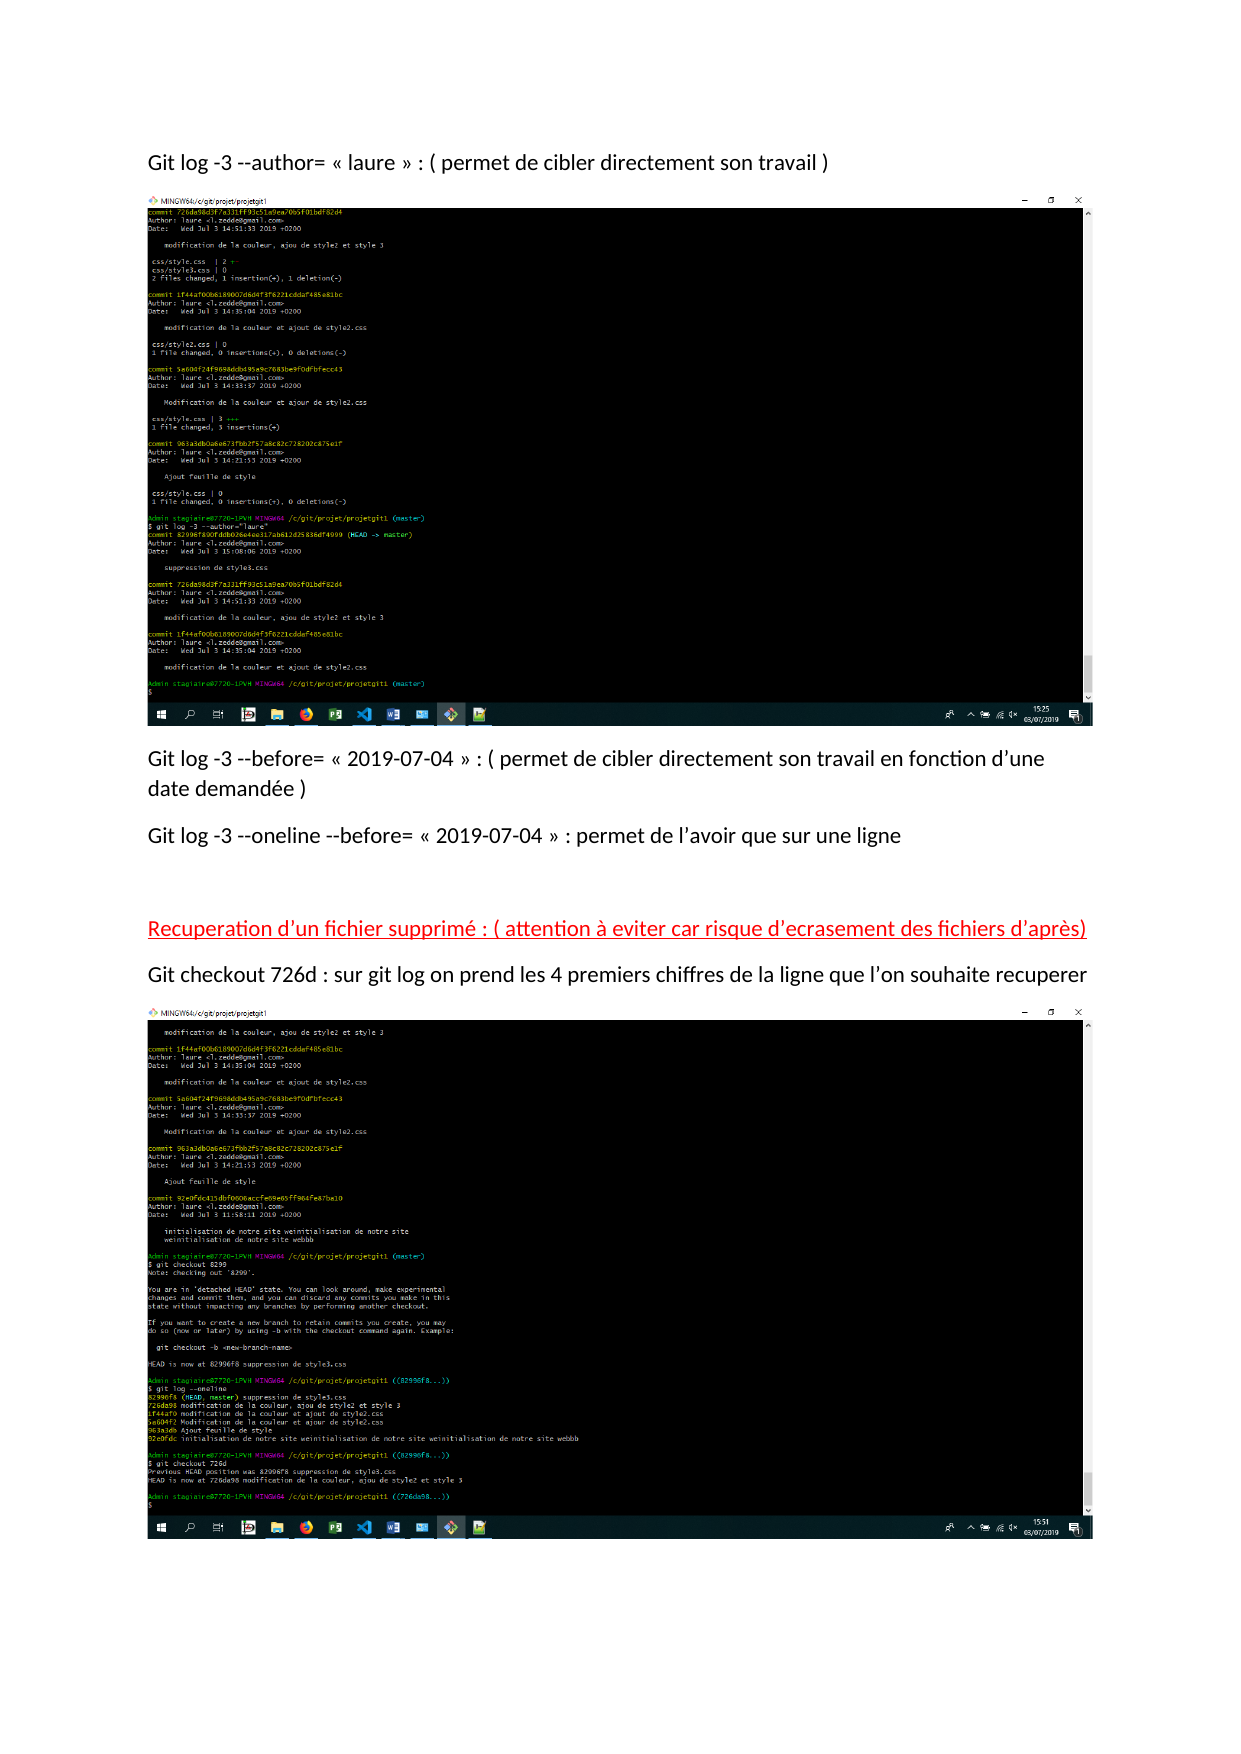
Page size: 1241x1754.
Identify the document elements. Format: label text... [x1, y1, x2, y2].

text Git checkout 726d : sur git log on prend les 4 premiers chiffres de la ligne que l’on souhaite recuperer [148, 960, 1093, 988]
picture [147, 1007, 1093, 1539]
text Git log -3 --author= « laure » : ( permet de cibler directement son travail ) [148, 148, 1093, 176]
text Recuperation d’un fichier supprimé : ( attention à eviter car risque d’ecrasement des fichiers d’après) [148, 914, 1093, 942]
text Git log -3 --before= « 2019-07-04 » : ( permet de cibler directement son travail en fonction d’une date demandée ) [148, 744, 1093, 802]
picture [147, 194, 1093, 726]
text Git log -3 --oneline --before= « 2019-07-04 » : permet de l’avoir que sur une ligne [148, 821, 1093, 849]
